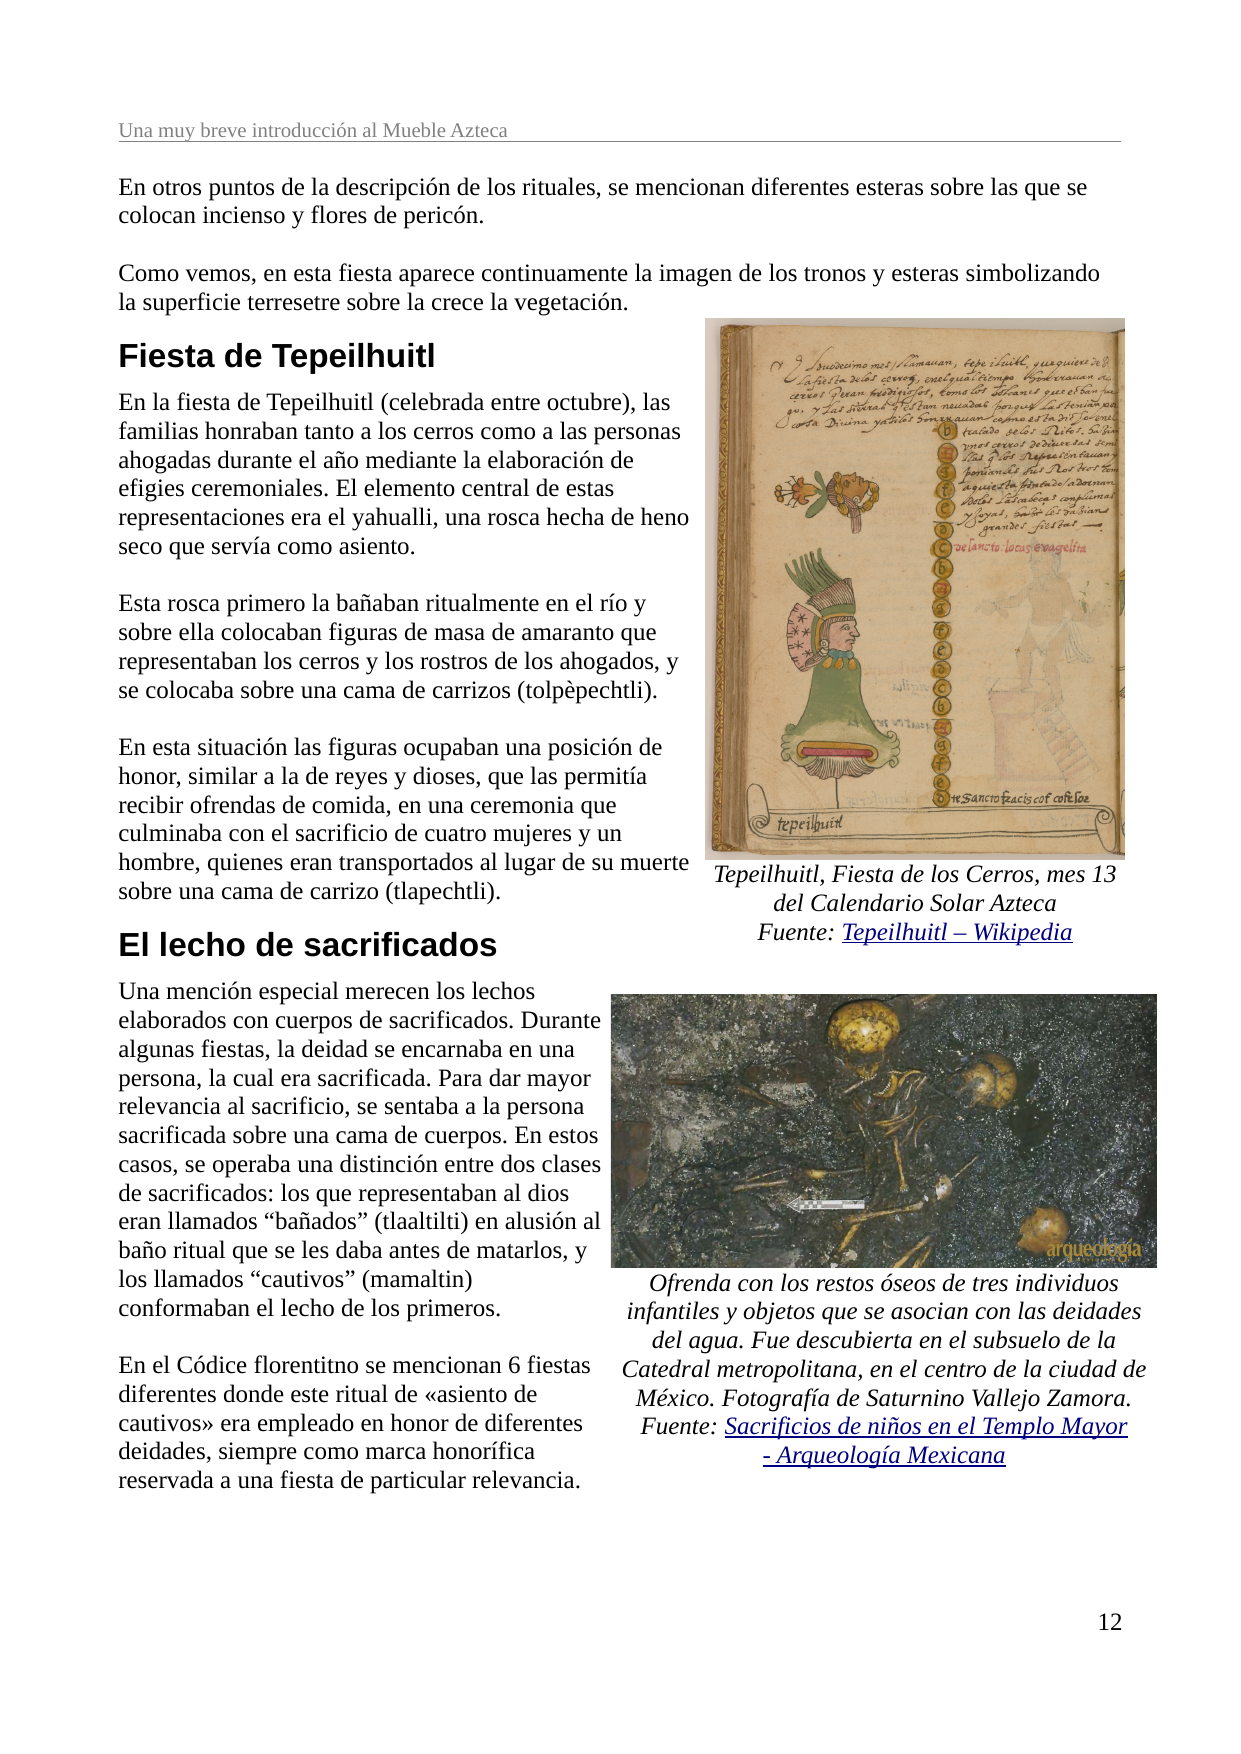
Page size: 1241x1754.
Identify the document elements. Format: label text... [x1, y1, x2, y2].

text En otros puntos de la descripción de los rituales, se mencionan diferentes esteras sobre las que se colocan incienso y flores de pericón. [118, 172, 1122, 229]
text Tepeilhuitl, Fiesta de los Cerros, mes 13 del Calendario Solar Azteca Fuente: Tepeilhuitl – Wikipedia [696, 318, 1133, 945]
picture [610, 994, 1157, 1268]
text En el Códice florentitno se mencionan 6 fiestas diferentes donde este ritual de «asiento de cautivos» era empleado en honor de diferentes deidades, siempre como marca honorífica reservada a una fiesta de particular relevancia. [118, 1350, 1122, 1494]
subtitle Fiesta de Tepeilhuitl [118, 336, 696, 375]
text Una mención especial merecen los lechos elaborados con cuerpos de sacrificados. Durante algunas fiestas, la deidad se encarnaba en una persona, la cual era sacrificada. Para dar mayor relevancia al sacrificio, se sentaba a la persona sacrificada sobre una cama de cuerpos. En estos casos, se operaba una distinción entre dos clases de sacrificados: los que representaban al dios eran llamados “bañados” (tlaaltilti) en alusión al baño ritual que se les daba antes de matarlos, y los llamados “cautivos” (mamaltin) conformaban el lecho de los primeros. [118, 976, 1157, 1321]
picture [705, 318, 1125, 860]
text [611, 1469, 1157, 1492]
text Como vemos, en esta fiesta aparece continuamente la imagen de los tronos y esteras simbolizando la superficie terresetre sobre la crece la vegetación. [118, 258, 1133, 318]
text En esta situación las figuras ocupaban una posición de honor, similar a la de reyes y dioses, que las permitía recibir ofrendas de comida, en una ceremonia que culminaba con el sacrificio de cuatro mujeres y un hombre, quienes eran transportados al lugar de su muerte sobre una cama de carrizo (tlapechtli). [118, 732, 696, 905]
subtitle El lecho de sacrificados [118, 926, 1122, 964]
text Ofrenda con los restos óseos de tres individuos infantiles y objetos que se asocian con las deidades del agua. Fue descubierta en el subsuelo de la Catedral metropolitana, en el centro de la ciudad de México. Fotografía de Saturnino Vallejo Zamora. Fuente: Sacrificios de niños en el Templo Mayor - Arqueología Mexicana [611, 1268, 1157, 1469]
text En la fiesta de Tepeilhuitl (celebrada entre octubre), las familias honraban tanto a los cerros como a las personas ahogadas durante el año mediante la elaboración de efigies ceremoniales. El elemento central de estas representaciones era el yahualli, una rosca hecha de heno seco que servía como asiento. [118, 387, 696, 560]
text Esta rosca primero la bañaban ritualmente en el río y sobre ella colocaban figuras de masa de amaranto que representaban los cerros y los rostros de los ahogados, y se colocaba sobre una cama de carrizos (tolpèpechtli). [118, 588, 696, 703]
